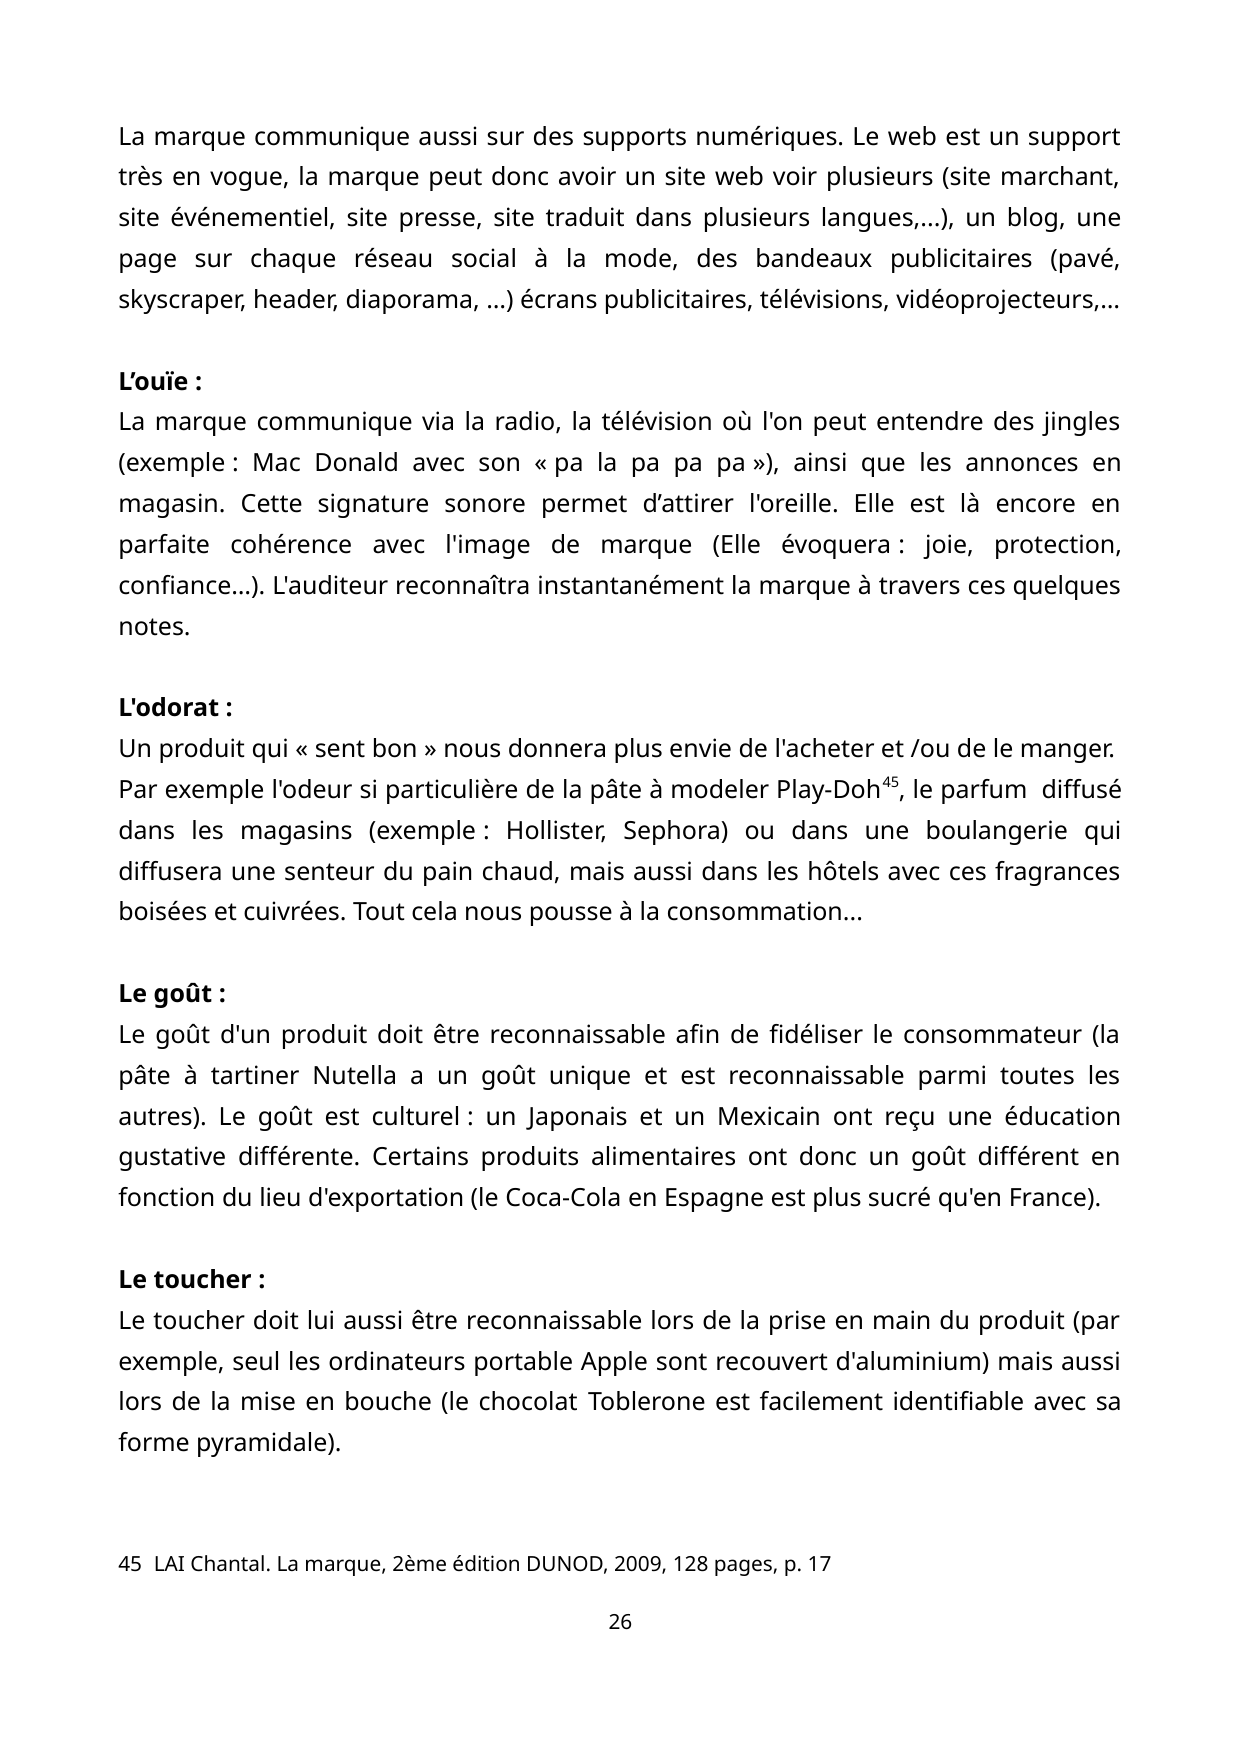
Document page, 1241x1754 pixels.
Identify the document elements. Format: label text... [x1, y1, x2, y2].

text La marque communique via la radio, la télévision où l'on peut entendre des jingles (exemple : Mac Donald avec son « pa la pa pa pa »), ainsi que les annonces en magasin. Cette signature sonore permet d’attirer l'oreille. Elle est là encore en parfaite cohérence avec l'image de marque (Elle évoquera : joie, protection, confiance…). L'auditeur reconnaîtra instantanément la marque à travers ces quelques notes. [118, 404, 1122, 642]
text Le goût d'un produit doit être reconnaissable afin de fidéliser le consommateur (la pâte à tartiner Nutella a un goût unique et est reconnaissable parmi toutes les autres). Le goût est culturel : un Japonais et un Mexicain ont reçu une éducation gustative différente. Certains produits alimentaires ont donc un goût différent en fonction du lieu d'exportation (le Coca-Cola en Espagne est plus sucré qu'en France). [118, 1016, 1122, 1214]
text Le toucher : [118, 1261, 1122, 1296]
text L’ouïe : [118, 363, 1122, 397]
text Le goût : [118, 976, 1122, 1010]
text LAI Chantal. La marque, 2ème édition DUNOD, 2009, 128 pages, p. 17 [118, 1549, 1122, 1578]
text Par exemple l'odeur si particulière de la pâte à modeler Play-Doh, le parfum diffusé dans les magasins (exemple : Hollister, Sephora) ou dans une boulangerie qui diffusera une senteur du pain chaud, mais aussi dans les hôtels avec ces fragrances boisées et cuivrées. Tout cela nous pousse à la consommation... [118, 771, 1122, 928]
text Un produit qui « sent bon » nous donnera plus envie de l'acheter et /ou de le manger. [118, 731, 1122, 765]
text Le toucher doit lui aussi être reconnaissable lors de la prise en main du produit (par exemple, seul les ordinateurs portable Apple sont recouvert d'aluminium) mais aussi lors de la mise en bouche (le chocolat Toblerone est facilement identifiable avec sa forme pyramidale). [118, 1302, 1122, 1459]
text L'odorat : [118, 690, 1122, 724]
text La marque communique aussi sur des supports numériques. Le web est un support très en vogue, la marque peut donc avoir un site web voir plusieurs (site marchant, site événementiel, site presse, site traduit dans plusieurs langues,...), un blog, une page sur chaque réseau social à la mode, des bandeaux publicitaires (pavé, skyscraper, header, diaporama, …) écrans publicitaires, télévisions, vidéoprojecteurs,… [118, 118, 1122, 316]
